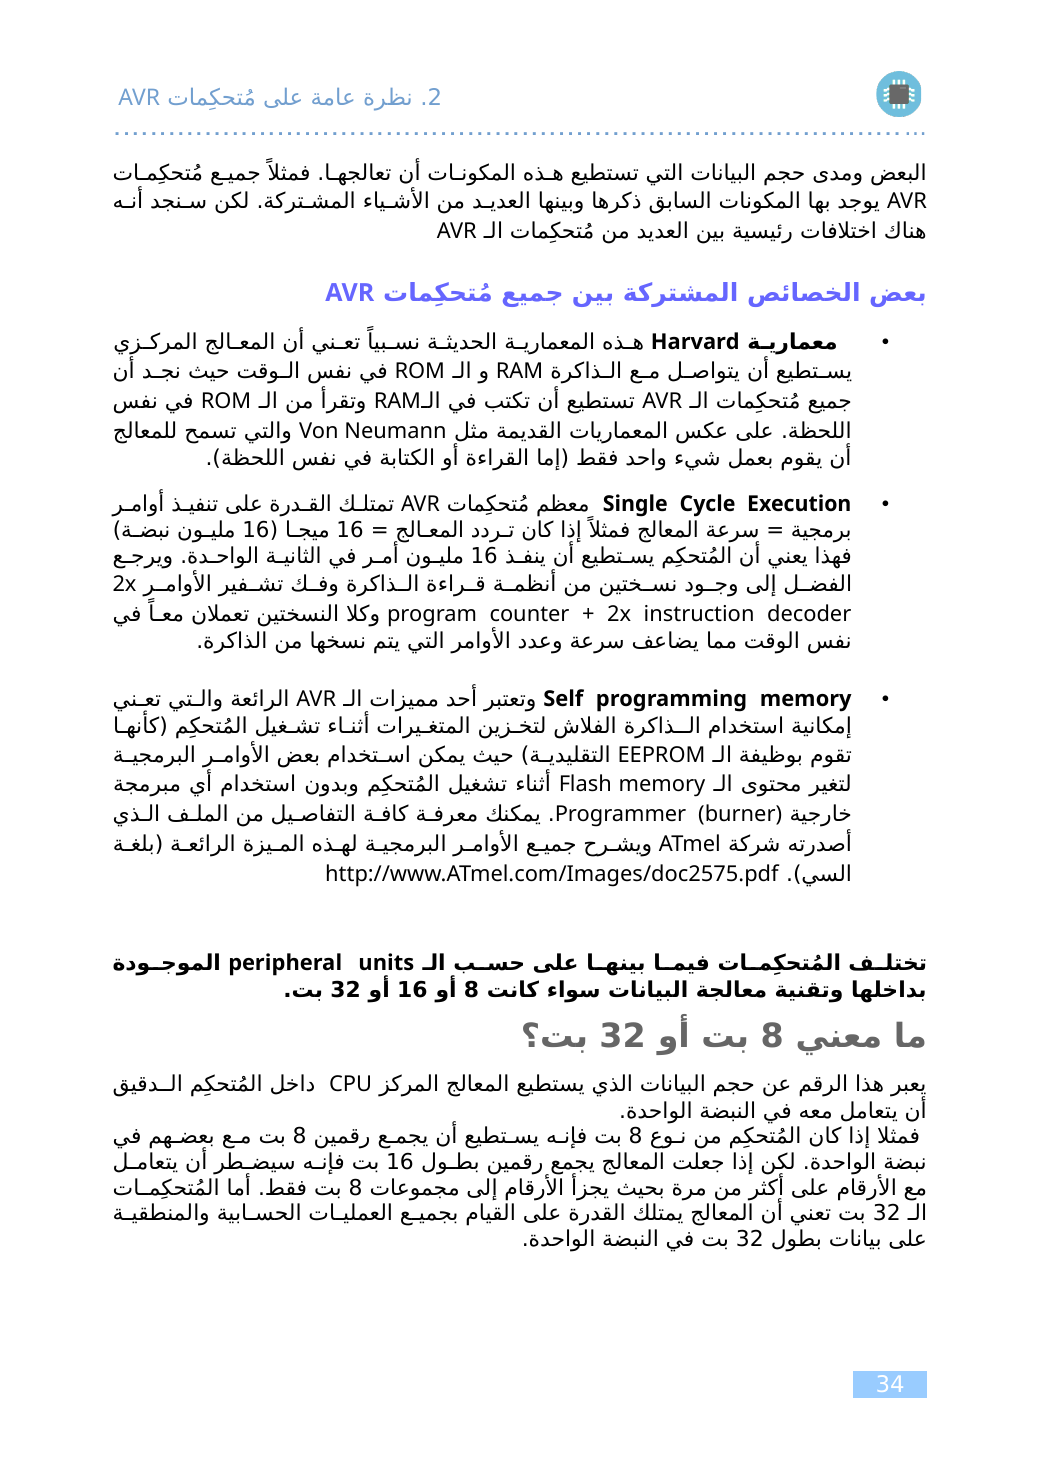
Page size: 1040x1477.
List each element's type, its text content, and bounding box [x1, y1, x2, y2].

text يقصد بكلمة معمارية Architecture طريقة توصيل المكونات الداخلية للمُتحكِم مع بعضها البعض ومدى حجم البيانات التي تستطيع هذه المكونات أن تعالجها. فمثلاً جميع مُتحكِمات AVR يوجد بها المكونات السابق ذكرها وبينها العديد من اﻷشياء المشتركة. لكن سنجد أنه هناك اختلافات رئيسية بين العديد من مُتحكِمات الـ AVR [112, 160, 927, 245]
text تختلف المُتحكِمات فيما بينها على حسب الـ peripheral units الموجودة بداخلها وتقنية معالجة البيانات سواء كانت 8 أو 16 أو 32 بت. [112, 947, 927, 1002]
list Self programming memory وتعتبر أحد مميزات الـ AVR الرائعة والتي تعني إمكانية استخدام الـذاكرة الفلاش لتخزين المتغيرات أثناء تشغيل المُتحكِم (كأنها تقوم بوظيفة الـ EEPROM التقليدية) حيث يمكن استخدام بعض اﻷوامر البرمجية لتغير محتوى الـ Flash memory أثناء تشغيل المُتحكِم وبدون استخدام أي مبرمجة خارجية Programmer (burner). يمكنك معرفة كافة التفاصيل من الملف الذي أصدرته شركة ATmel ويشرح جميع اﻷوامر البرمجية لهذه الميزة الرائعة (بلغة السي). http://www.ATmel.com/Images/doc2575.pdf [112, 683, 889, 887]
text يعبر هذا الرقم عن حجم البيانات الذي يستطيع المعالج المركز CPU داخل المُتحكِم الدقيق أن يتعامل معه في النبضة الواحدة. [112, 1068, 927, 1124]
subtitle ما معني 8 بت أو 32 بت؟ [112, 1017, 927, 1056]
text بعض الخصائص المشتركة بين جميع مُتحكِمات AVR [112, 274, 927, 309]
list Single Cycle Execution معظم مُتحكِمات AVR تمتلك القدرة على تنفيذ أوامر برمجية = سرعة المعالج فمثلاً إذا كان تردد المعالج = 16 ميجا (16 مليون نبضة) فهذا يعني أن المُتحكِم يستطيع أن ينفذ 16 مليون أمر في الثانية الواحدة. ويرجع الفضل إلى وجود نسختين من أنظمة قراءة الذاكرة وفك تشفير اﻷوامر 2x program counter + 2x instruction decoder وكلا النسختين تعملان معاً في نفس الوقت مما يضاعف سرعة وعدد اﻷوامر التي يتم نسخها من الذاكرة. [112, 487, 889, 653]
list معمارية Harvard هذه المعمارية الحديثة نسبياً تعني أن المعالج المركزي يستطيع أن يتواصل مع الذاكرة RAM و الـ ROM في نفس الوقت حيث نجد أن جميع مُتحكِمات الـ AVR تستطيع أن تكتب في الـRAM وتقرأ من الـ ROM في نفس اللحظة. على عكس المعماريات القديمة مثل Von Neumann والتي تسمح للمعالج أن يقوم بعمل شيء واحد فقط (إما القراءة أو الكتابة في نفس اللحظة). [112, 326, 889, 470]
text فمثلا إذا كان المُتحكِم من نوع 8 بت فإنه يستطيع أن يجمع رقمين 8 بت مع بعضهم في نبضة الواحدة. لكن إذا جعلت المعالج يجمع رقمين بطول 16 بت فإنه سيضطر أن يتعامل مع اﻷرقام على أكثر من مرة بحيث يجزأ الأرقام إلى مجموعات 8 بت فقط. أما المُتحكِمات الـ 32 بت تعني أن المعالج يمتلك القدرة على القيام بجميع العمليات الحسابية والمنطقية على بيانات بطول 32 بت في النبضة الواحدة. [112, 1124, 927, 1251]
picture [876, 71, 922, 117]
